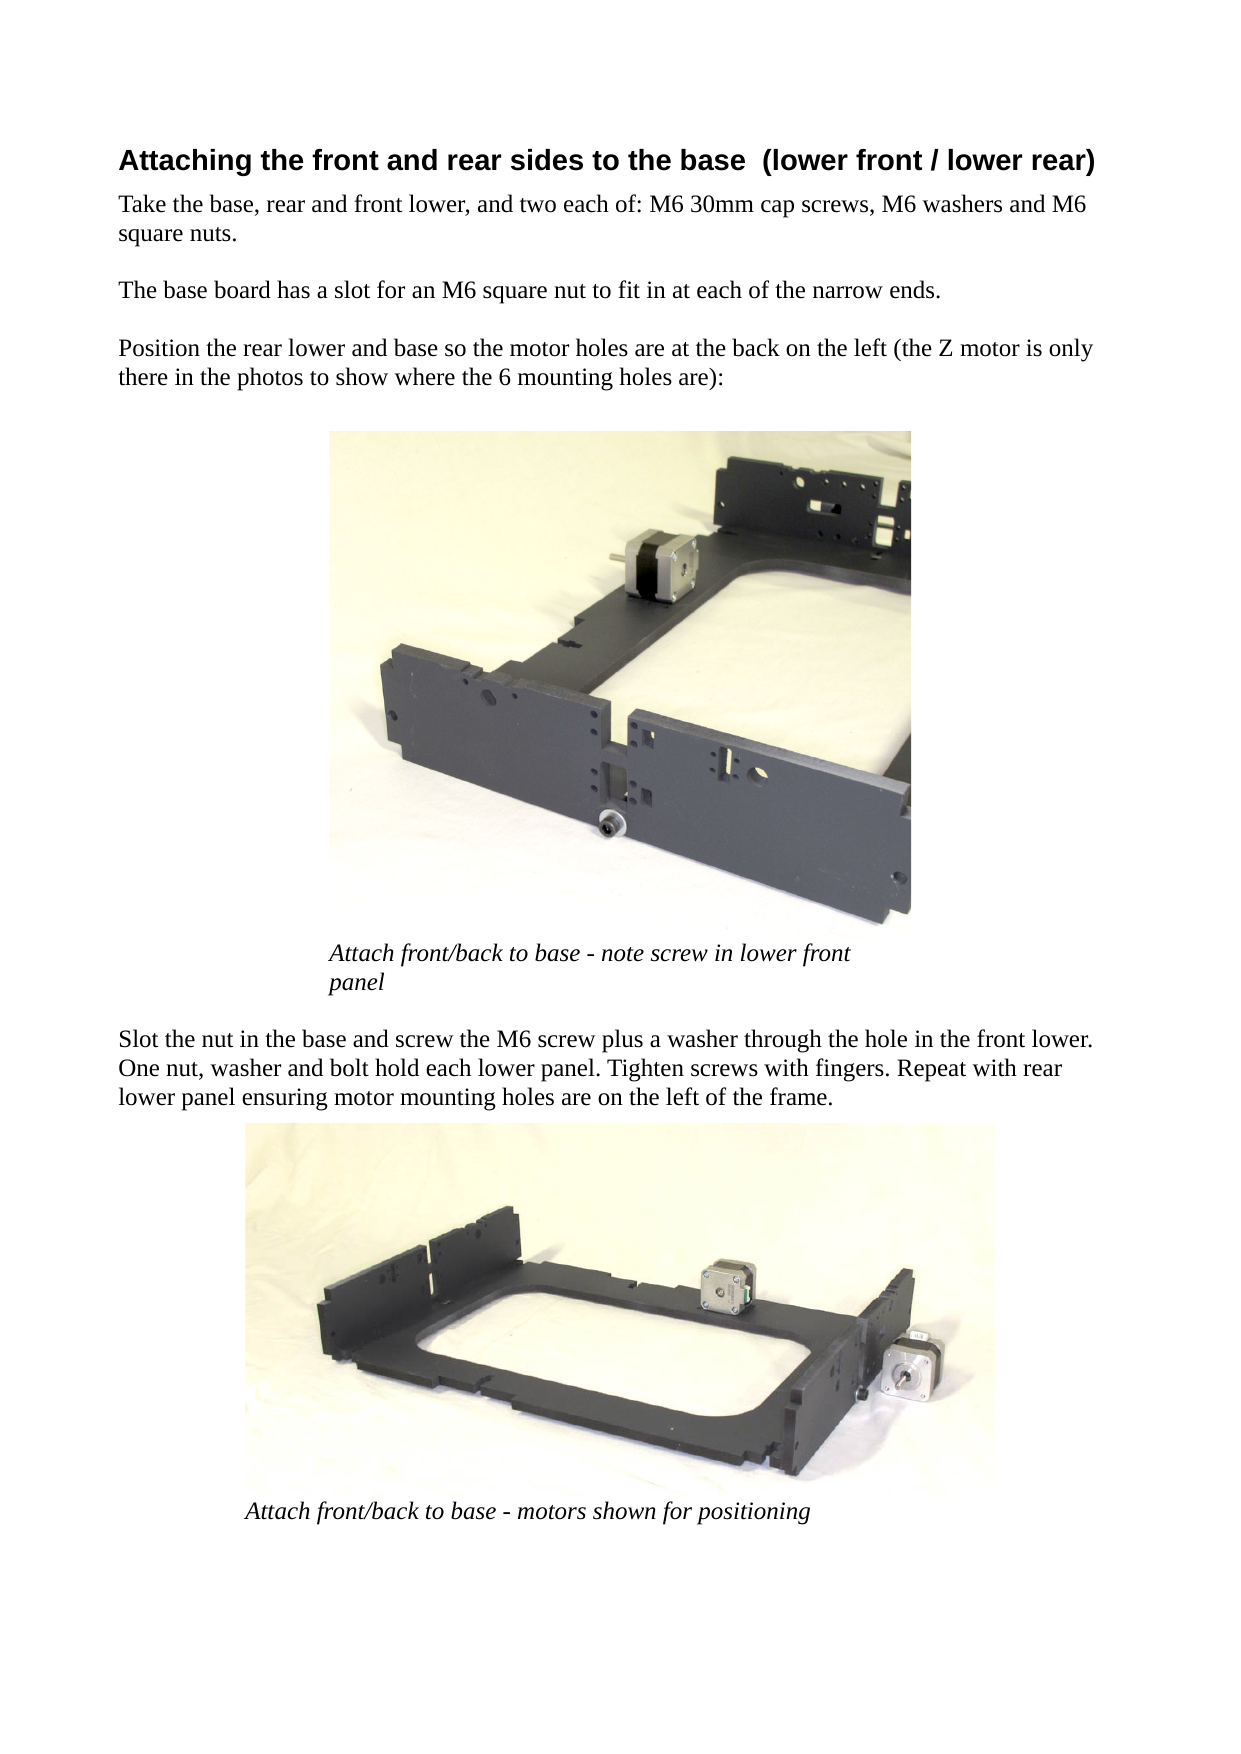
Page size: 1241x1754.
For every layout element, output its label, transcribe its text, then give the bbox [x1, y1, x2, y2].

picture [245, 1123, 996, 1496]
picture [329, 431, 912, 939]
text Take the base, rear and front lower, and two each of: M6 30mm cap screws, M6 washers and M6 square nuts. [118, 189, 1122, 247]
subtitle Attaching the front and rear sides to the base (lower front / lower rear) [118, 143, 1122, 177]
text The base board has a slot for an M6 square nut to fit in at each of the narrow ends. [118, 275, 1122, 304]
text Attach front/back to base - note screw in lower front panel [329, 939, 911, 996]
text Slot the nut in the base and screw the M6 screw plus a washer through the hole in the front lower. One nut, washer and bolt hold each lower panel. Tighten screws with fingers. Repeat with rear lower panel ensuring motor mounting holes are on the left of the frame. [118, 1024, 1122, 1111]
text Position the rear lower and base so the motor holes are at the back on the left (the Z motor is only there in the photos to show where the 6 mounting holes are): [118, 333, 1122, 390]
text Attach front/back to base - motors shown for positioning [245, 1496, 995, 1524]
